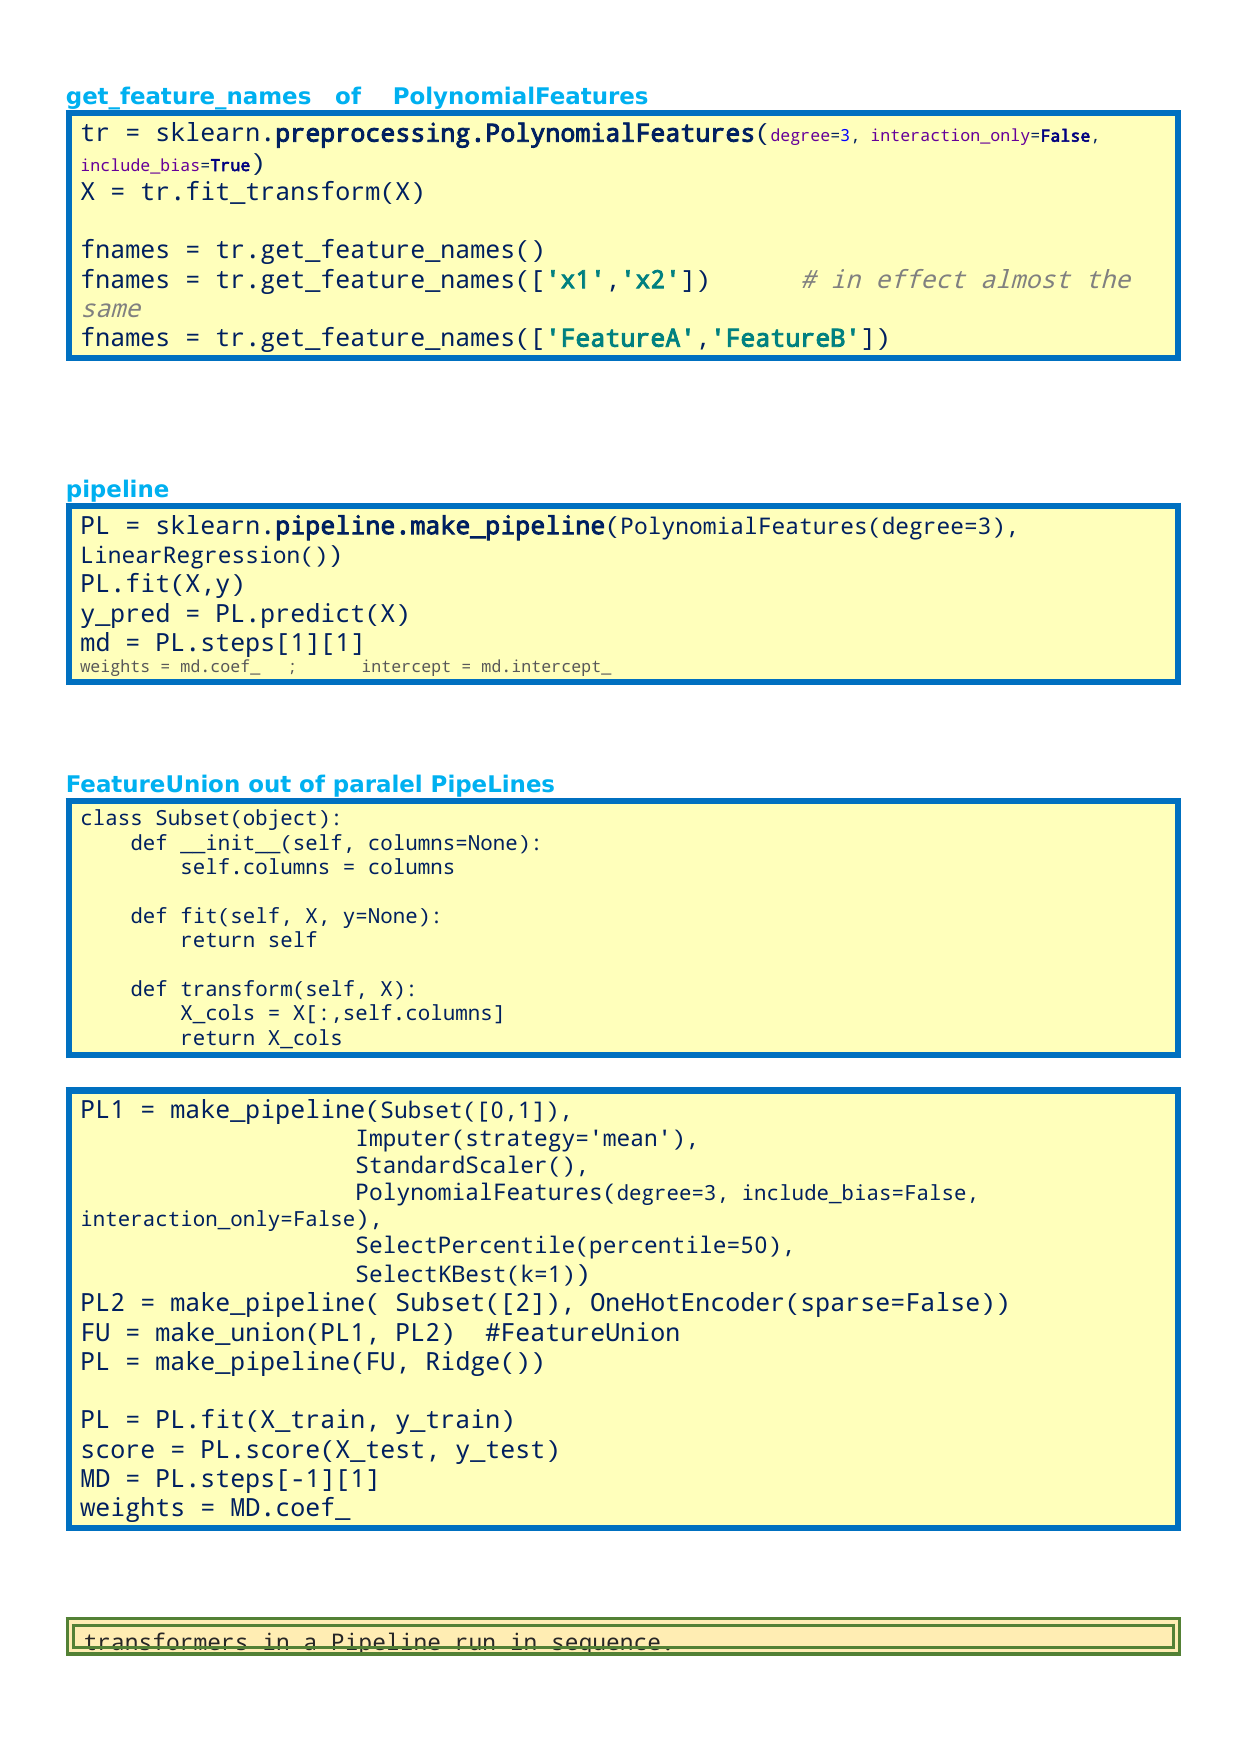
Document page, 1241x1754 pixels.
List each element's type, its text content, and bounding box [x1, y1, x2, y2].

text PL1 = make_pipeline(Subset([0,1]), [72, 1094, 1175, 1117]
text weights = MD.coef_ [72, 1485, 1175, 1525]
text return X_cols [72, 1017, 1175, 1052]
text Imputer(strategy='mean'), [72, 1117, 1175, 1143]
text StandardScaler(), [72, 1143, 1175, 1170]
text PL2 = make_pipeline( Subset([2]), OneHotEncoder(sparse=False)) [72, 1280, 1175, 1309]
text class Subset(object): [72, 804, 1175, 822]
text MD = PL.steps[-1][1] [72, 1456, 1175, 1485]
text return self [72, 920, 1175, 944]
text PL.fit(X,y) [72, 561, 1175, 590]
text PL = PL.fit(X_train, y_train) [72, 1397, 1175, 1427]
title FeatureUnion out of paralel PipeLines [66, 771, 1181, 798]
text PL = make_pipeline(FU, Ridge()) [72, 1339, 1175, 1368]
text weights = md.coef_ ; intercept = md.intercept_ [72, 649, 1175, 679]
text PL = sklearn.pipeline.make_pipeline(PolynomialFeatures(degree=3), LinearRegression()) [72, 509, 1175, 561]
text PolynomialFeatures(degree=3, include_bias=False, interaction_only=False), [72, 1170, 1175, 1224]
text def transform(self, X): [72, 969, 1175, 993]
text X_cols = X[:,self.columns] [72, 993, 1175, 1017]
text transformers in a Pipeline run in sequence. [69, 1620, 1178, 1652]
title get_feature_names of PolynomialFeatures [66, 83, 1181, 110]
text y_pred = PL.predict(X) [72, 590, 1175, 620]
title pipeline [66, 476, 1181, 503]
text def fit(self, X, y=None): [72, 896, 1175, 920]
text SelectKBest(k=1)) [72, 1251, 1175, 1280]
text def __init__(self, columns=None): [72, 822, 1175, 847]
text FU = make_union(PL1, PL2) #FeatureUnion [72, 1309, 1175, 1339]
text md = PL.steps[1][1] [72, 620, 1175, 649]
text SelectPercentile(percentile=50), [72, 1224, 1175, 1251]
text score = PL.score(X_test, y_test) [72, 1427, 1175, 1456]
text tr = sklearn.preprocessing.PolynomialFeatures(degree=3, interaction_only=False, include_bias=True) X = tr.fit_transform(X) fnames = tr.get_feature_names() fnames = tr.get_feature_names(['x1','x2']) # in effect almost the same fnames = tr.get_feature_names(['FeatureA','FeatureB']) [72, 116, 1175, 355]
text self.columns = columns [72, 847, 1175, 871]
